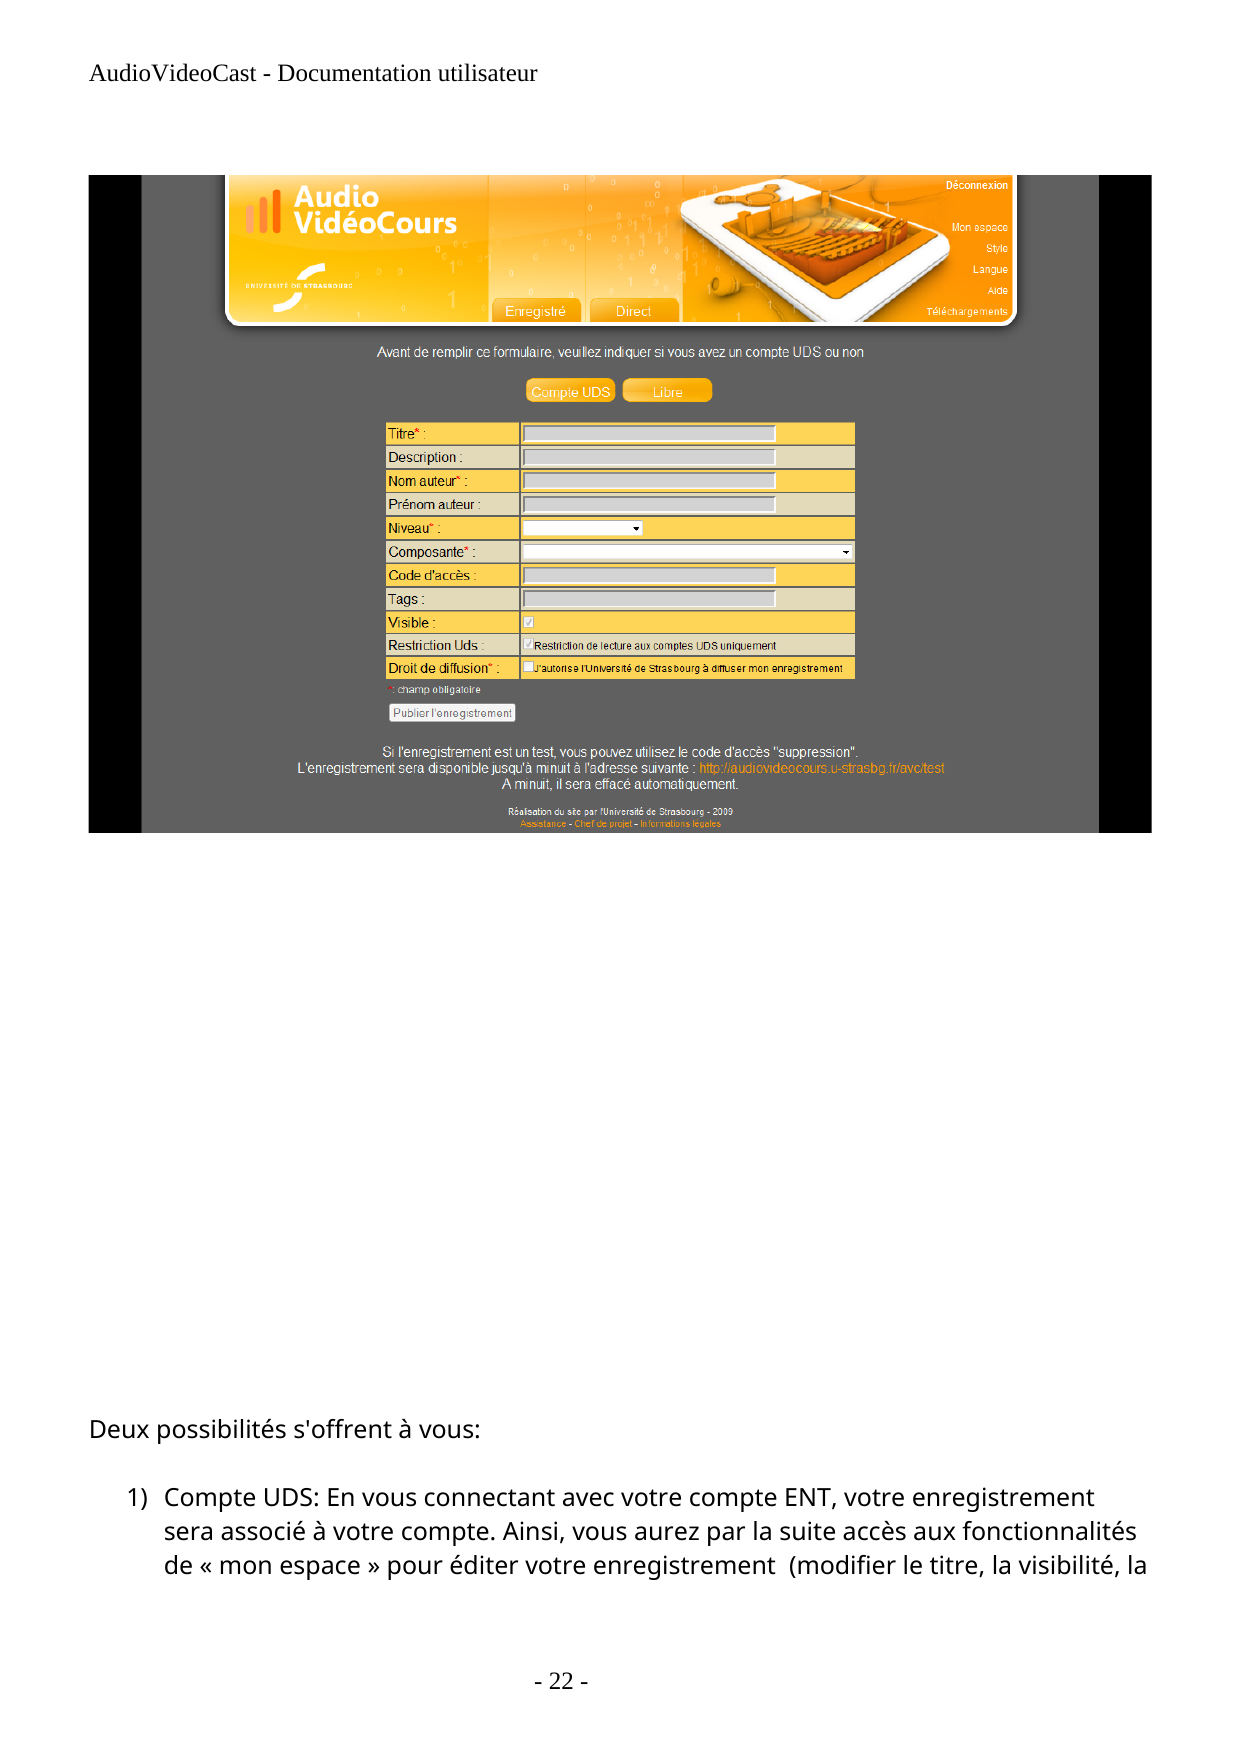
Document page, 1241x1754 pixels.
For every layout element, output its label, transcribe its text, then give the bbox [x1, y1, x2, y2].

list Compte UDS: En vous connectant avec votre compte ENT, votre enregistrement sera associé à votre compte. Ainsi, vous aurez par la suite accès aux fonctionnalités de « mon espace » pour éditer votre enregistrement (modifier le titre, la visibilité, la [126, 1479, 1152, 1582]
picture [88, 175, 1152, 833]
text Deux possibilités s'offrent à vous: [88, 1411, 1152, 1446]
